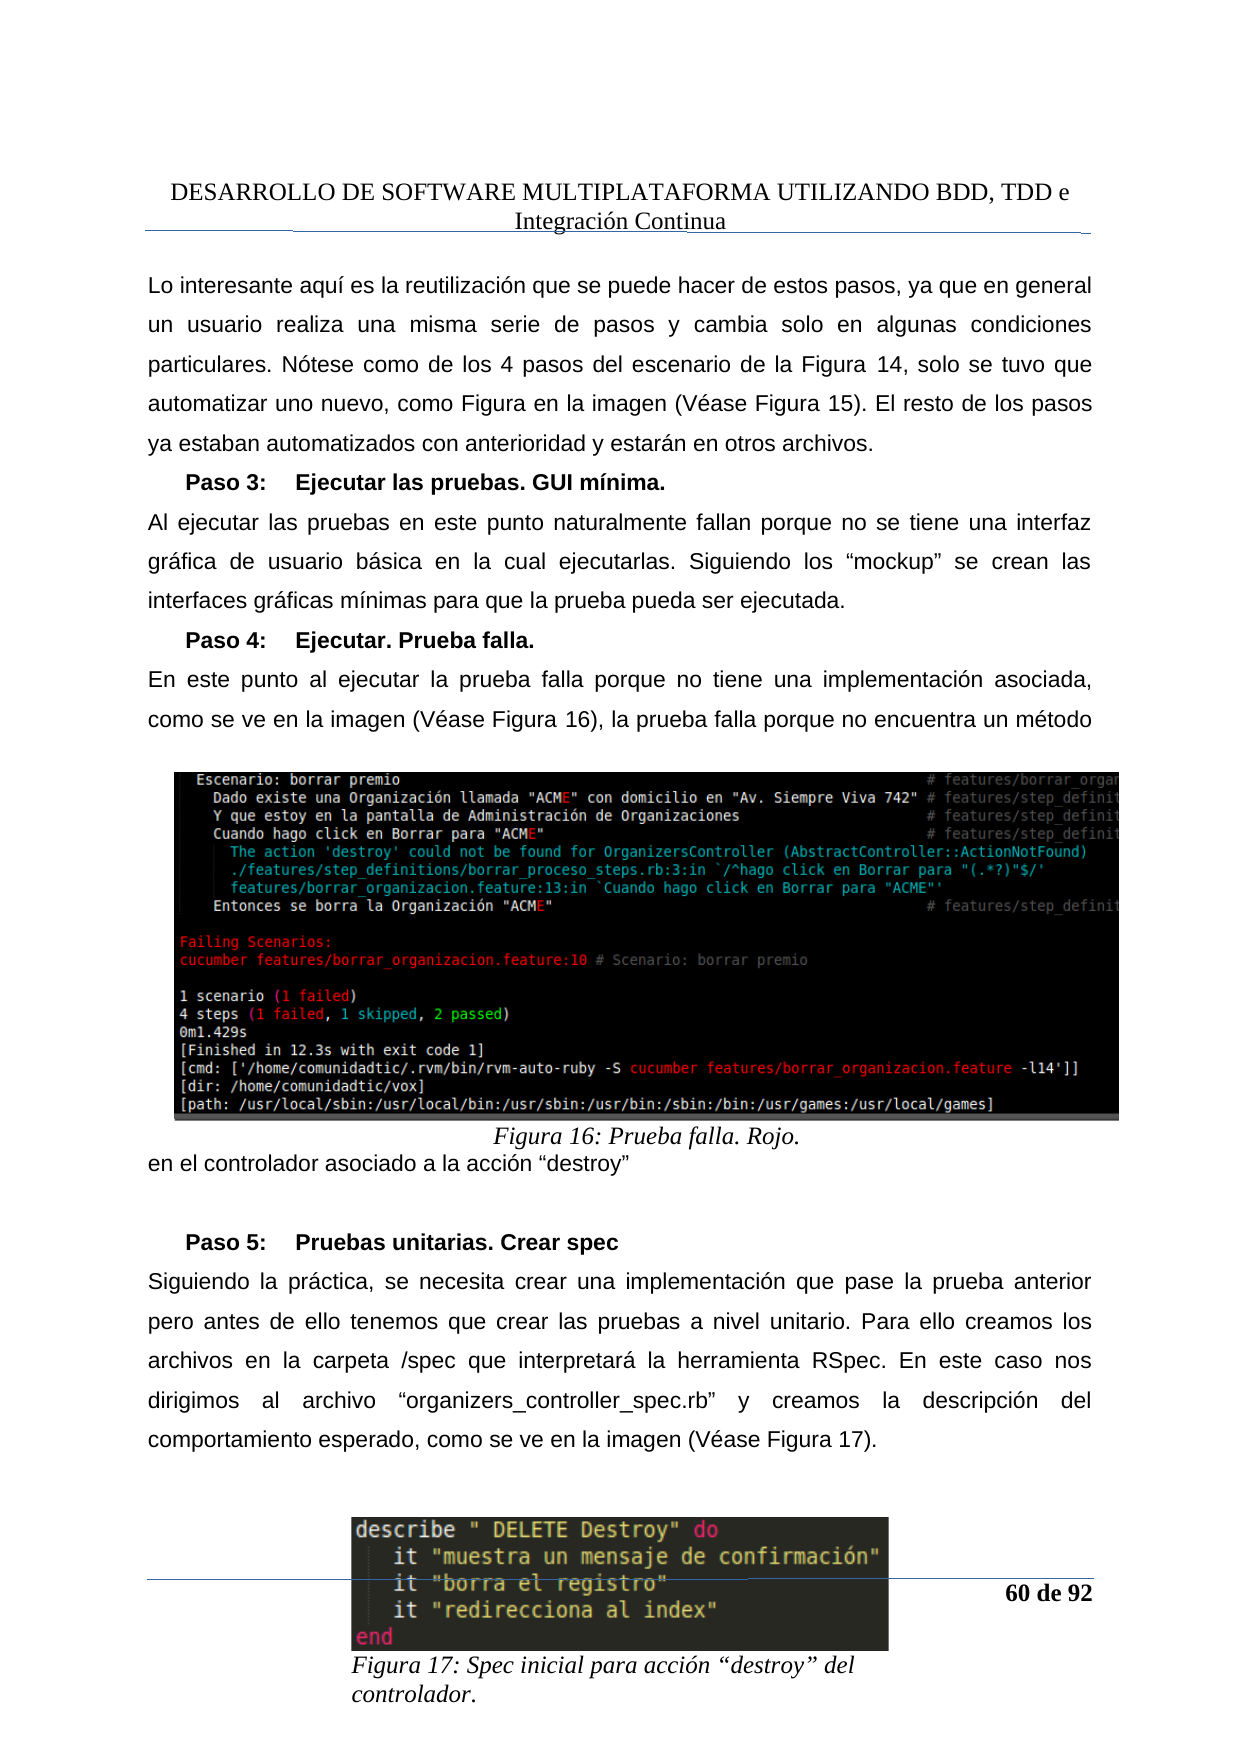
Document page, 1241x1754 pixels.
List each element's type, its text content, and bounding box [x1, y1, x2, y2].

text Siguiendo la práctica, se necesita crear una implementación que pase la prueba anterior pero antes de ello tenemos que crear las pruebas a nivel unitario. Para ello creamos los archivos en la carpeta /spec que interpretará la herramienta RSpec. En este caso nos dirigimos al archivo “organizers_controller_spec.rb” y creamos la descripción del comportamiento esperado, como se ve en la imagen (Véase Figura 17). [148, 1268, 1093, 1452]
text Figura 16: Prueba falla. Rojo. [174, 1121, 1119, 1150]
text Lo interesante aquí es la reutilización que se puede hacer de estos pasos, ya que en general un usuario realiza una misma serie de pasos y cambia solo en algunas condiciones particulares. Nótese como de los 4 pasos del escenario de la Figura 14, solo se tuvo que automatizar uno nuevo, como Figura en la imagen (Véase Figura 15). El resto de los pasos ya estaban automatizados con anterioridad y estarán en otros archivos. [148, 272, 1093, 456]
text En este punto al ejecutar la prueba falla porque no tiene una implementación asociada, como se ve en la imagen (Véase Figura 16), la prueba falla porque no encuentra un método en el controlador asociado a la acción “destroy” [148, 666, 1119, 1176]
picture [174, 772, 1119, 1121]
list Pruebas unitarias. Crear spec [185, 1229, 1093, 1255]
text Figura 17: Spec inicial para acción “destroy” del controlador. [351, 1651, 889, 1708]
list Ejecutar las pruebas. GUI mínima. [185, 469, 1093, 495]
list Ejecutar. Prueba falla. [185, 627, 1093, 653]
text Al ejecutar las pruebas en este punto naturalmente fallan porque no se tiene una interfaz gráfica de usuario básica en la cual ejecutarlas. Siguiendo los “mockup” se crean las interfaces gráficas mínimas para que la prueba pueda ser ejecutada. [148, 508, 1093, 614]
picture [351, 1517, 889, 1651]
